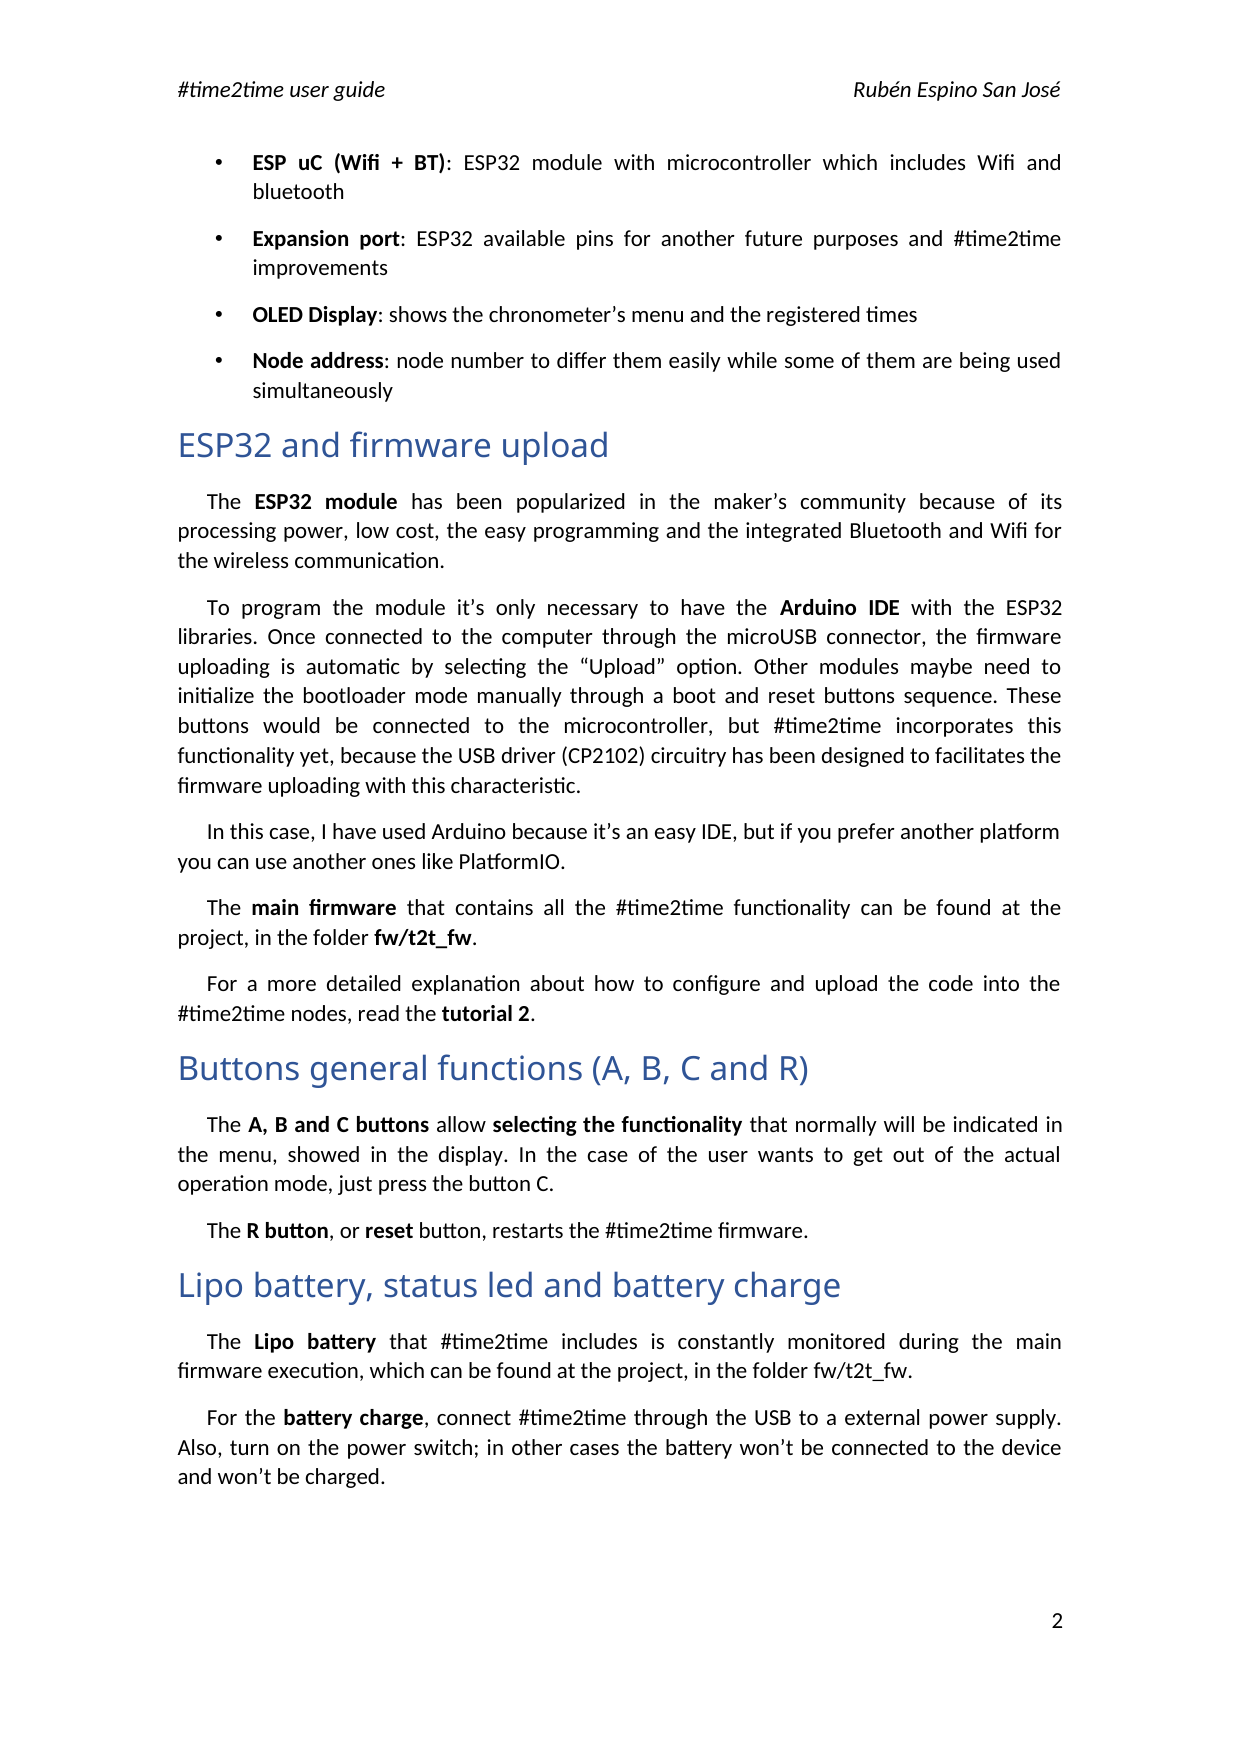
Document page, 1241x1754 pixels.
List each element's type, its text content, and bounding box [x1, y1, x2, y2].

text The Lipo battery that #time2time includes is constantly monitored during the main firmware execution, which can be found at the project, in the folder fw/t2t_fw. [177, 1327, 1063, 1384]
text The ESP32 module has been popularized in the maker’s community because of its processing power, low cost, the easy programming and the integrated Bluetooth and Wifi for the wireless communication. [177, 487, 1063, 574]
text The A, B and C buttons allow selecting the functionality that normally will be indicated in the menu, showed in the display. In the case of the user wants to get out of the actual operation mode, just press the button C. [177, 1110, 1063, 1197]
list Node address: node number to differ them easily while some of them are being used simultaneously [215, 346, 1063, 404]
list Expansion port: ESP32 available pins for another future purposes and #time2time improvements [215, 224, 1063, 281]
text Buttons general functions (A, B, C and R) [177, 1045, 1063, 1091]
text The R button, or reset button, restarts the #time2time firmware. [177, 1216, 1063, 1244]
text The main firmware that contains all the #time2time functionality can be found at the project, in the folder fw/t2t_fw. [177, 893, 1063, 951]
list OLED Display: shows the chronometer’s menu and the registered times [215, 300, 1063, 328]
text ESP32 and firmware upload [177, 422, 1063, 467]
list ESP uC (Wifi + BT): ESP32 module with microcontroller which includes Wifi and bluetooth [215, 148, 1063, 205]
text In this case, I have used Arduino because it’s an easy IDE, but if you prefer another platform you can use another ones like PlatformIO. [177, 817, 1063, 875]
text For the battery charge, connect #time2time through the USB to a external power supply. Also, turn on the power switch; in other cases the battery won’t be connected to the device and won’t be charged. [177, 1403, 1063, 1490]
text For a more detailed explanation about how to configure and upload the code into the #time2time nodes, read the tutorial 2. [177, 969, 1063, 1027]
text Lipo battery, status led and battery charge [177, 1262, 1063, 1307]
text To program the module it’s only necessary to have the Arduino IDE with the ESP32 libraries. Once connected to the computer through the microUSB connector, the firmware uploading is automatic by selecting the “Upload” option. Other modules maybe need to initialize the bootloader mode manually through a boot and reset buttons sequence. These buttons would be connected to the microcontroller, but #time2time incorporates this functionality yet, because the USB driver (CP2102) circuitry has been designed to facilitates the firmware uploading with this characteristic. [177, 593, 1063, 799]
